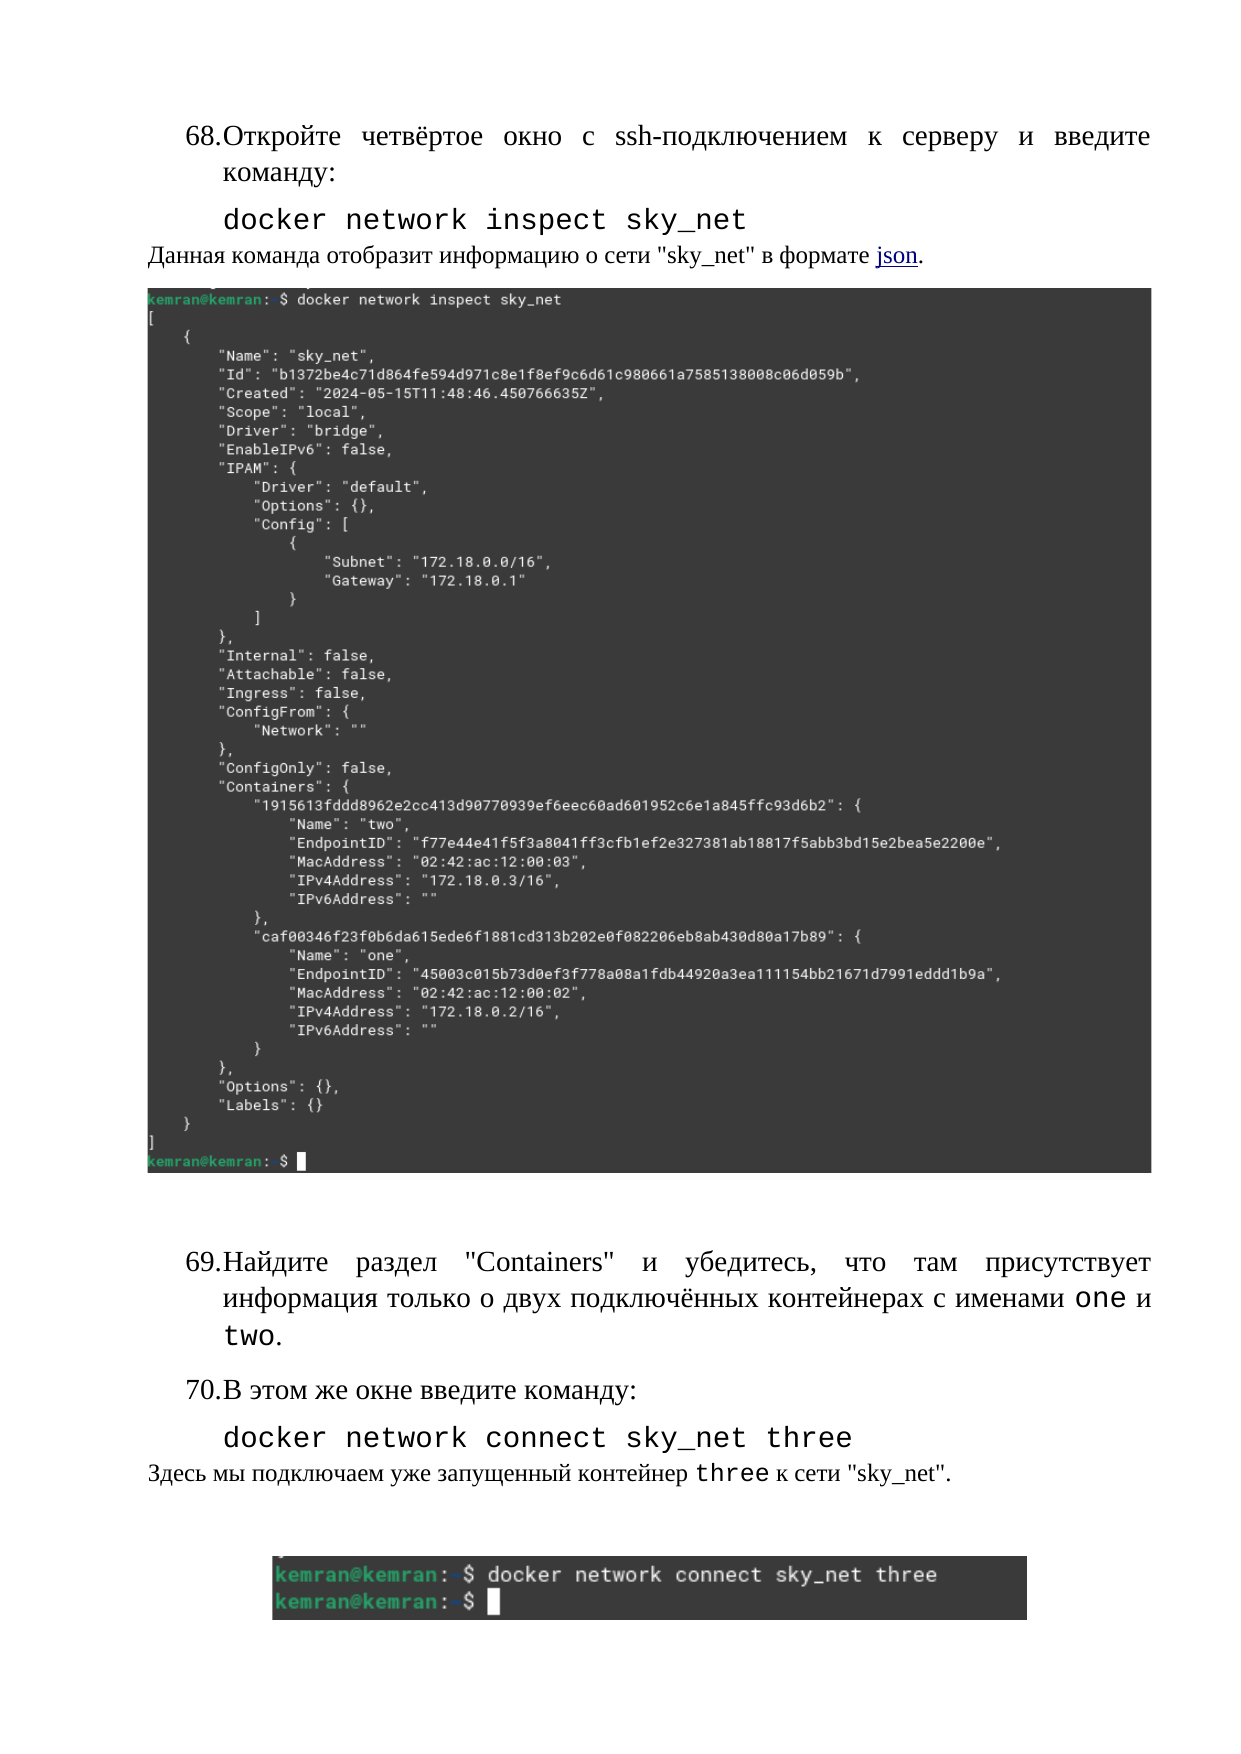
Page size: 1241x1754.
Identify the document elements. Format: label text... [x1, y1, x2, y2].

picture [147, 288, 1152, 1173]
list docker network inspect sky_net [185, 205, 1152, 238]
list docker network connect sky_net three [185, 1423, 1152, 1456]
list В этом же окне введите команду: [185, 1372, 1152, 1406]
text Данная команда отобразит информацию о сети "sky_net" в формате json. [148, 241, 1152, 269]
list Найдите раздел "Containers" и убедитесь, что там присутствует информация только о двух подключённых контейнерах с именами one и two. [185, 1244, 1152, 1354]
list Откройте четвёртое окно с ssh-подключением к серверу и введите команду: [185, 118, 1152, 188]
text Здесь мы подключаем уже запущенный контейнер three к сети "sky_net". [148, 1458, 1152, 1489]
picture [272, 1556, 1027, 1620]
